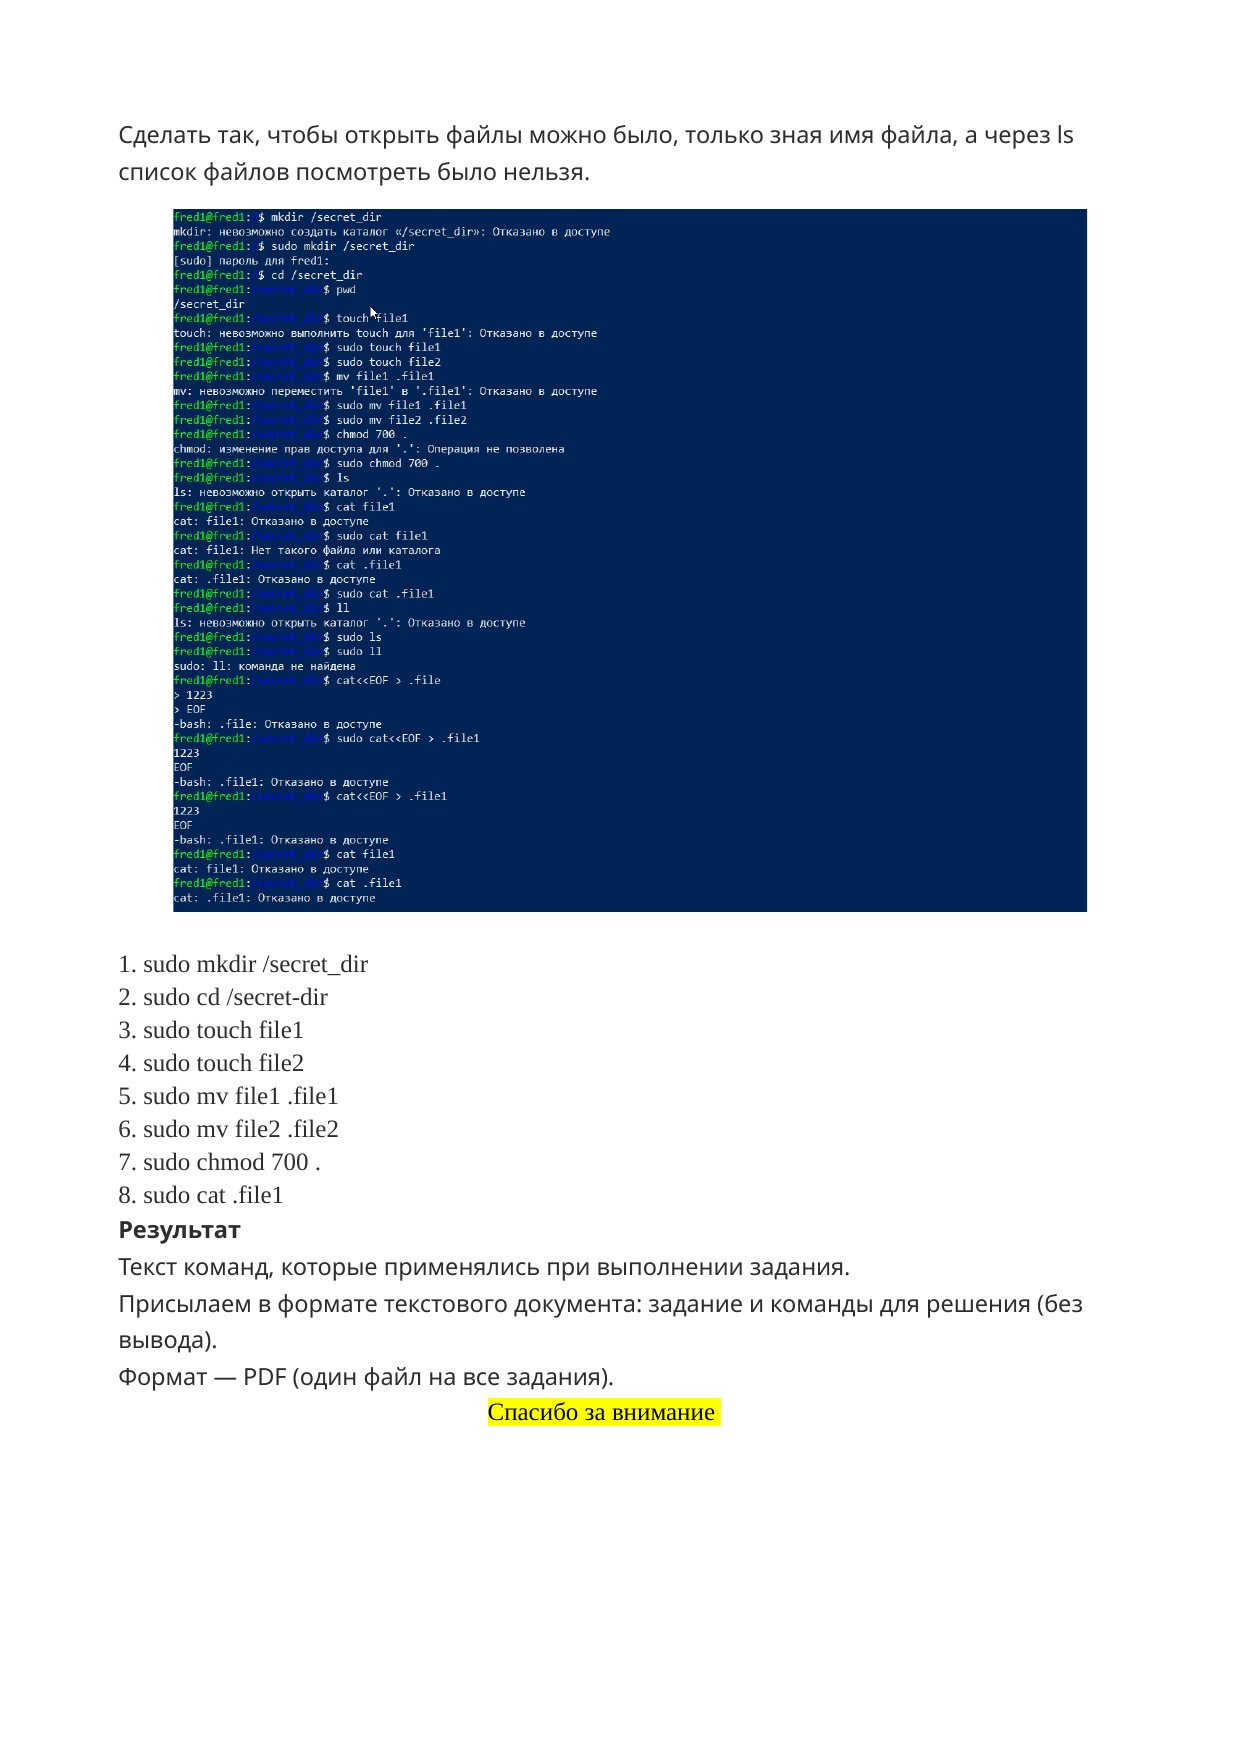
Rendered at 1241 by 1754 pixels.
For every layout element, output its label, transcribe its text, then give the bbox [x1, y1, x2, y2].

text 1. sudo mkdir /secret_dir [118, 949, 1122, 978]
text 4. sudo touch file2 [118, 1048, 1122, 1077]
text Спасибо за внимание [118, 1397, 1122, 1426]
text Текст команд, которые применялись при выполнении задания. Присылаем в формате текстового документа: задание и команды для решения (без вывода). Формат — PDF (один файл на все задания). [118, 1250, 1122, 1393]
text 8. sudo cat .file1 [118, 1181, 1122, 1209]
text 3. sudo touch file1 [118, 1015, 1122, 1044]
text Сделать так, чтобы открыть файлы можно было, только зная имя файла, а через ls список файлов посмотреть было нельзя. [118, 118, 1122, 187]
picture [173, 209, 1088, 912]
text 5. sudo mv file1 .file1 [118, 1081, 1122, 1110]
text 7. sudo chmod 700 . [118, 1147, 1122, 1176]
text 2. sudo cd /secret-dir [118, 982, 1122, 1011]
text Результат [118, 1213, 1122, 1246]
text 6. sudo mv file2 .file2 [118, 1114, 1122, 1143]
